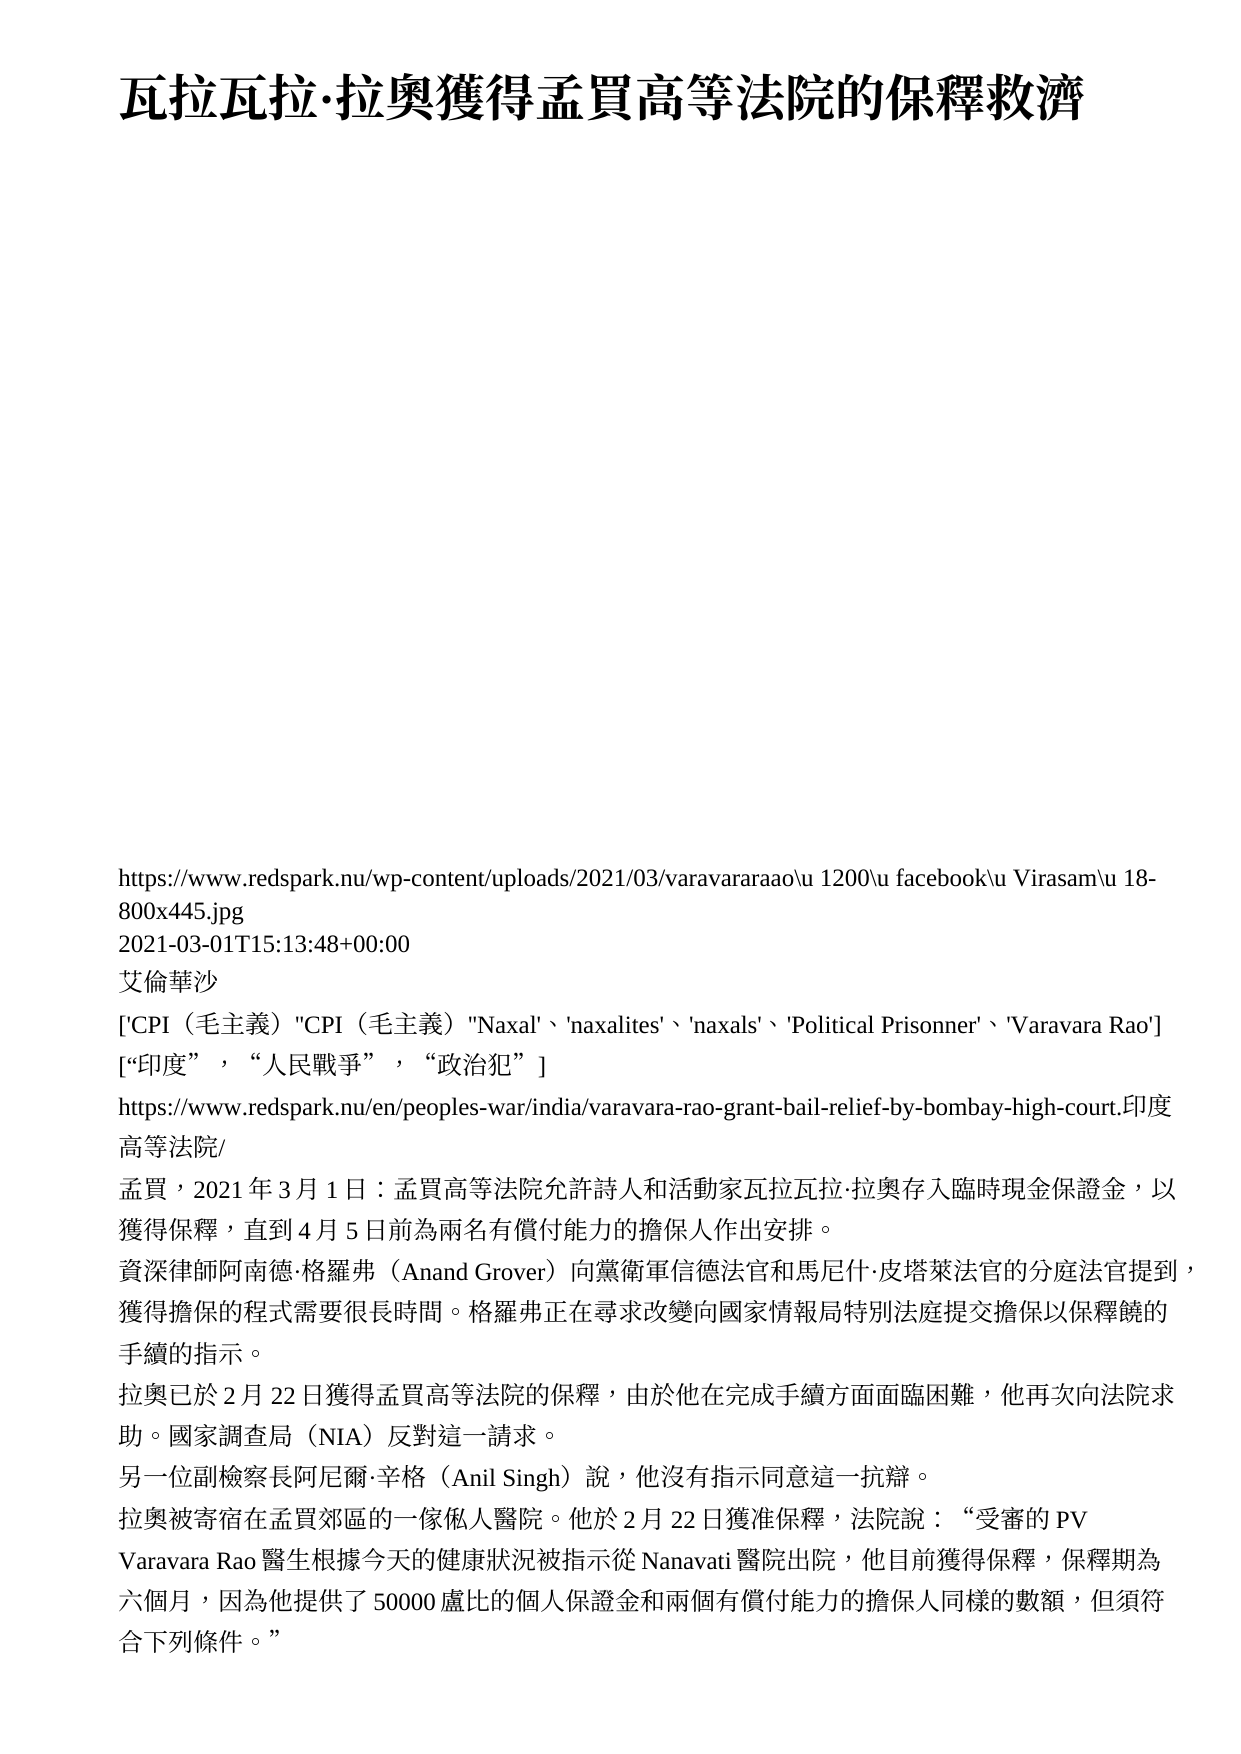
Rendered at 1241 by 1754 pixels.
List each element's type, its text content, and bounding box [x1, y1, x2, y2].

text https://www.redspark.nu/wp-content/uploads/2021/03/varavararaao\u 1200\u facebook\u Virasam\u 18-800x445.jpg 2021-03-01T15:13:48+00:00 艾倫華沙 ['CPI（毛主義）''CPI（毛主義）''Naxal'、'naxalites'、'naxals'、'Political Prisonner'、'Varavara Rao'] [“印度”，“人民戰爭”，“政治犯”] https://www.redspark.nu/en/peoples-war/india/varavara-rao-grant-bail-relief-by-bombay-high-court.印度高等法院/ 孟買，2021年3月1日：孟買高等法院允許詩人和活動家瓦拉瓦拉·拉奧存入臨時現金保證金，以獲得保釋，直到4月5日前為兩名有償付能力的擔保人作出安排。 資深律師阿南德·格羅弗（Anand Grover）向黨衛軍信德法官和馬尼什·皮塔萊法官的分庭法官提到，獲得擔保的程式需要很長時間。格羅弗正在尋求改變向國家情報局特別法庭提交擔保以保釋饒的手續的指示。 拉奧已於2月22日獲得孟買高等法院的保釋，由於他在完成手續方面面臨困難，他再次向法院求助。國家調查局（NIA）反對這一請求。 另一位副檢察長阿尼爾·辛格（Anil Singh）說，他沒有指示同意這一抗辯。 拉奧被寄宿在孟買郊區的一傢俬人醫院。他於2月22日獲准保釋，法院說：“受審的PV Varavara Rao醫生根據今天的健康狀況被指示從Nanavati醫院出院，他目前獲得保釋，保釋期為六個月，因為他提供了50000盧比的個人保證金和兩個有償付能力的擔保人同樣的數額，但須符合下列條件。” 法院還施加了12項其他條件。 Rao不得不找兩個人作為擔保人，擔保金額為50000盧比。這是一個繁瑣的程式，因為它涉及到地區收藏家。格羅弗告訴法庭，由於封鎖有一個延遲完成的程式，可能需要3-4個月。 法院記錄了調查機構的反對意見，並准許提交現金保證金。拉奧將不得不在孟買特別法庭提供現金，該法庭正在審理此案。有了這個命令，饒現在很快就可以自由行走了。 來源 https://www.redspark.nu/en/peoples-war/india/varavara-rao-grant-bail-relief-by-bombay-high-court.印度高等法院/ [118, 863, 1181, 1659]
subtitle 瓦拉瓦拉·拉奧獲得孟買高等法院的保釋救濟 [118, 59, 1181, 131]
